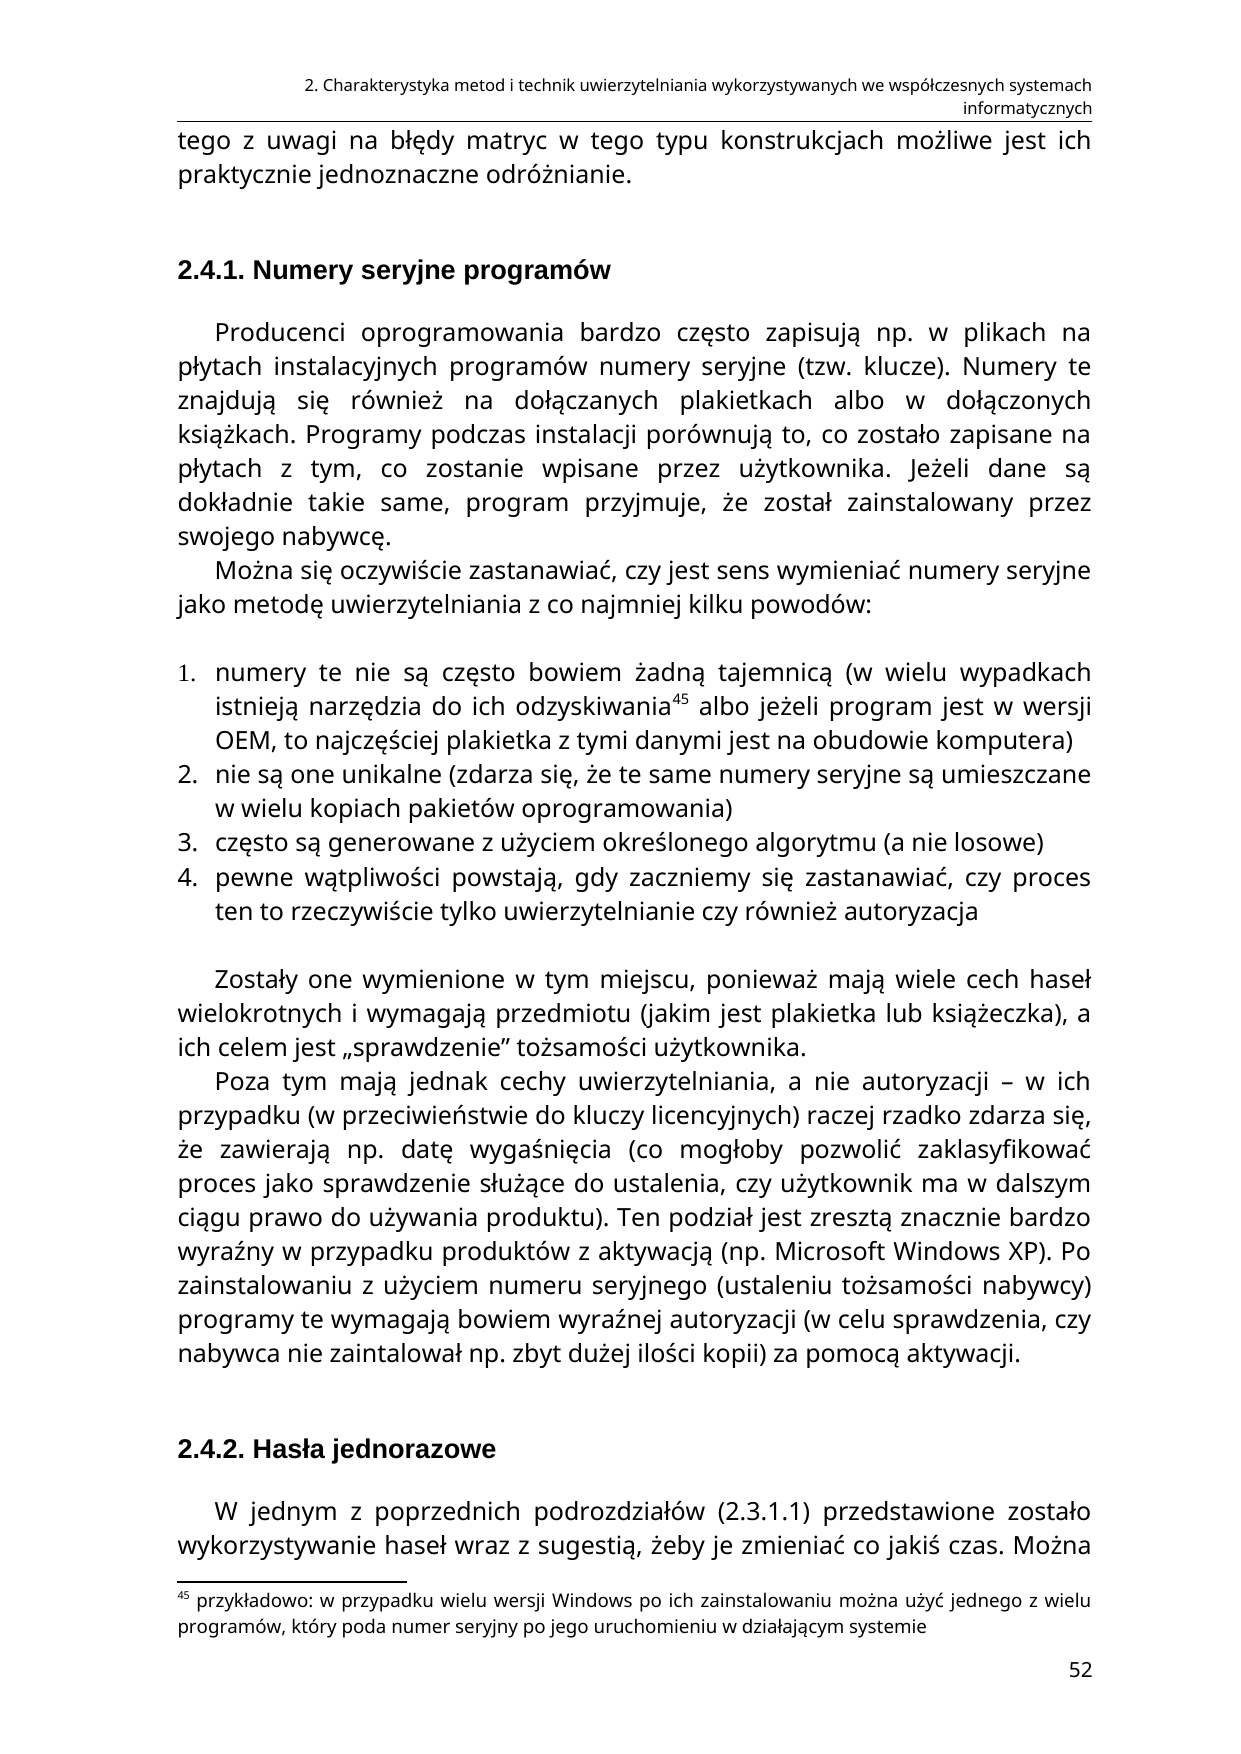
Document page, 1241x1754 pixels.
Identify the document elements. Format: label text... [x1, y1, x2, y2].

text Zostały one wymienione w tym miejscu, ponieważ mają wiele cech haseł wielokrotnych i wymagają przedmiotu (jakim jest plakietka lub książeczka), a ich celem jest „sprawdzenie” tożsamości użytkownika. [177, 961, 1092, 1063]
text Można się oczywiście zastanawiać, czy jest sens wymieniać numery seryjne jako metodę uwierzytelniania z co najmniej kilku powodów: [177, 553, 1092, 621]
text Poza tym mają jednak cechy uwierzytelniania, a nie autoryzacji – w ich przypadku (w przeciwieństwie do kluczy licencyjnych) raczej rzadko zdarza się, że zawierają np. datę wygaśnięcia (co mogłoby pozwolić zaklasyfikować proces jako sprawdzenie służące do ustalenia, czy użytkownik ma w dalszym ciągu prawo do używania produktu). Ten podział jest zresztą znacznie bardzo wyraźny w przypadku produktów z aktywacją (np. Microsoft Windows XP). Po zainstalowaniu z użyciem numeru seryjnego (ustaleniu tożsamości nabywcy) programy te wymagają bowiem wyraźnej autoryzacji (w celu sprawdzenia, czy nabywca nie zaintalował np. zbyt dużej ilości kopii) za pomocą aktywacji. [177, 1063, 1092, 1370]
list numery te nie są często bowiem żadną tajemnicą (w wielu wypadkach istnieją narzędzia do ich odzyskiwania albo jeżeli program jest w wersji OEM, to najczęściej plakietka z tymi danymi jest na obudowie komputera) [177, 655, 1092, 757]
subtitle 2.4.2. Hasła jednorazowe [177, 1433, 1092, 1464]
text W jednym z poprzednich podrozdziałów (2.3.1.1) przedstawione zostało wykorzystywanie haseł wraz z sugestią, żeby je zmieniać co jakiś czas. Można [177, 1494, 1092, 1562]
text Grupa tych metod będzie się niewątpliwie powiększać. Już teraz można sądzić, że w przyszłości prawdopodobnie pojawią się systemy, w których użytkownik będzie uwierzytelniany na podstawie zdjęcia wykonanego jego aparatem cyfrowym (np. w telefonie komórkowym). Okazuje się bowiem, że tego z uwagi na błędy matryc w tego typu konstrukcjach możliwe jest ich praktycznie jednoznaczne odróżnianie. [177, 122, 1092, 191]
list nie są one unikalne (zdarza się, że te same numery seryjne są umieszczane w wielu kopiach pakietów oprogramowania) [177, 757, 1092, 825]
subtitle 2.4.1. Numery seryjne programów [177, 254, 1092, 285]
text Producenci oprogramowania bardzo często zapisują np. w plikach na płytach instalacyjnych programów numery seryjne (tzw. klucze). Numery te znajdują się również na dołączanych plakietkach albo w dołączonych książkach. Programy podczas instalacji porównują to, co zostało zapisane na płytach z tym, co zostanie wpisane przez użytkownika. Jeżeli dane są dokładnie takie same, program przyjmuje, że został zainstalowany przez swojego nabywcę. [177, 314, 1092, 553]
list pewne wątpliwości powstają, gdy zaczniemy się zastanawiać, czy proces ten to rzeczywiście tylko uwierzytelnianie czy również autoryzacja [177, 859, 1092, 927]
list przykładowo: w przypadku wielu wersji Windows po ich zainstalowaniu można użyć jednego z wielu programów, który poda numer seryjny po jego uruchomieniu w działającym systemie [177, 1588, 1092, 1639]
list często są generowane z użyciem określonego algorytmu (a nie losowe) [177, 825, 1092, 859]
